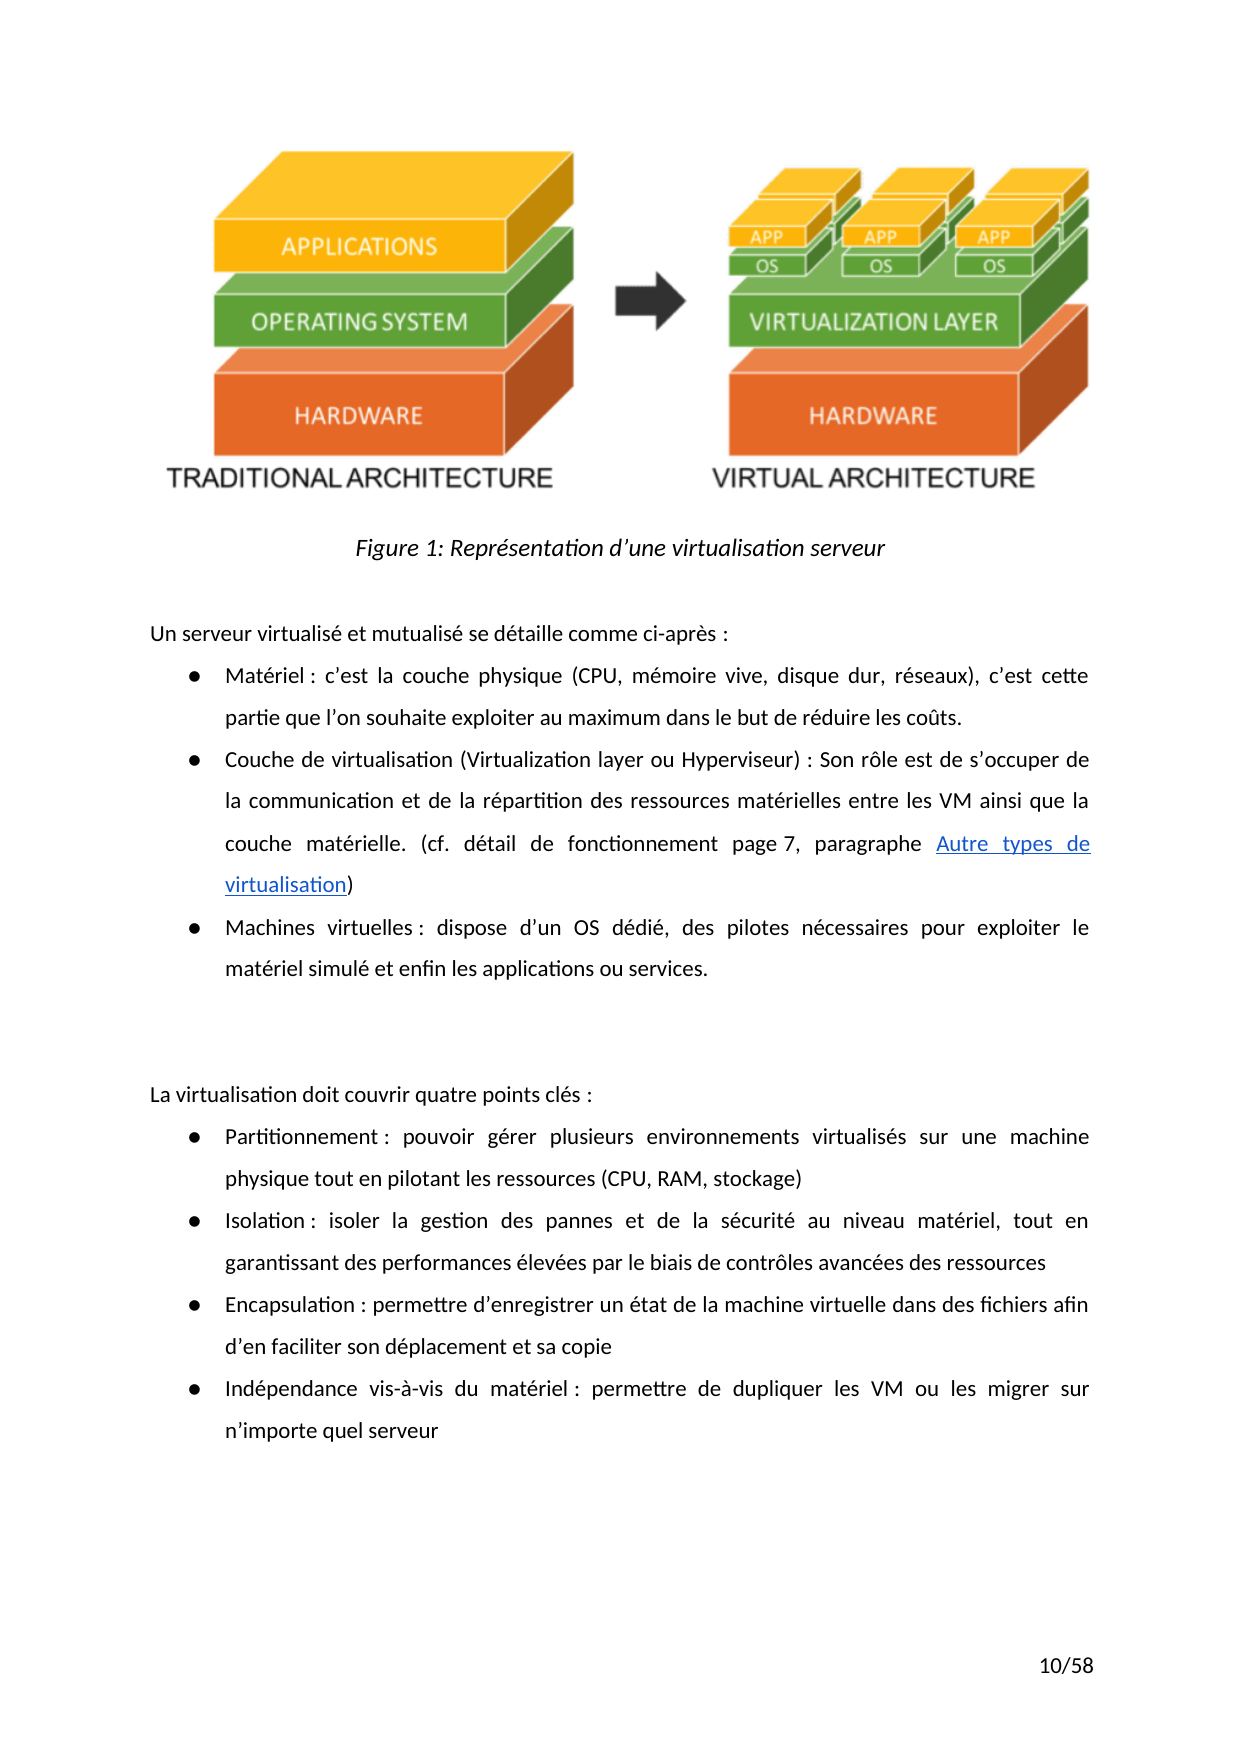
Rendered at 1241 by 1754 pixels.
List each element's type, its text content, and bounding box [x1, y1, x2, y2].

list Matériel : c’est la couche physique (CPU, mémoire vive, disque dur, réseaux), c’est cette partie que l’on souhaite exploiter au maximum dans le but de réduire les coûts. [187, 661, 1090, 731]
text Un serveur virtualisé et mutualisé se détaille comme ci-après : [150, 619, 1090, 647]
text La virtualisation doit couvrir quatre points clés : [150, 1081, 1090, 1108]
list Machines virtuelles : dispose d’un OS dédié, des pilotes nécessaires pour exploiter le matériel simulé et enfin les applications ou services. [187, 913, 1090, 983]
list Encapsulation : permettre d’enregistrer un état de la machine virtuelle dans des fichiers afin d’en faciliter son déplacement et sa copie [187, 1290, 1090, 1360]
text Figure 1: Représentation d’une virtualisation serveur [150, 511, 1091, 563]
list Couche de virtualisation (Virtualization layer ou Hyperviseur) : Son rôle est de s’occuper de la communication et de la répartition des ressources matérielles entre les VM ainsi que la couche matérielle. (cf. détail de fonctionnement page 7, paragraphe Autre types de virtualisation) [187, 745, 1090, 899]
list Partitionnement : pouvoir gérer plusieurs environnements virtualisés sur une machine physique tout en pilotant les ressources (CPU, RAM, stockage) [187, 1122, 1090, 1192]
list Isolation : isoler la gestion des pannes et de la sécurité au niveau matériel, tout en garantissant des performances élevées par le biais de contrôles avancées des ressources [187, 1206, 1090, 1276]
list Indépendance vis-à-vis du matériel : permettre de dupliquer les VM ou les migrer sur n’importe quel serveur [187, 1374, 1090, 1444]
picture [150, 150, 1091, 511]
